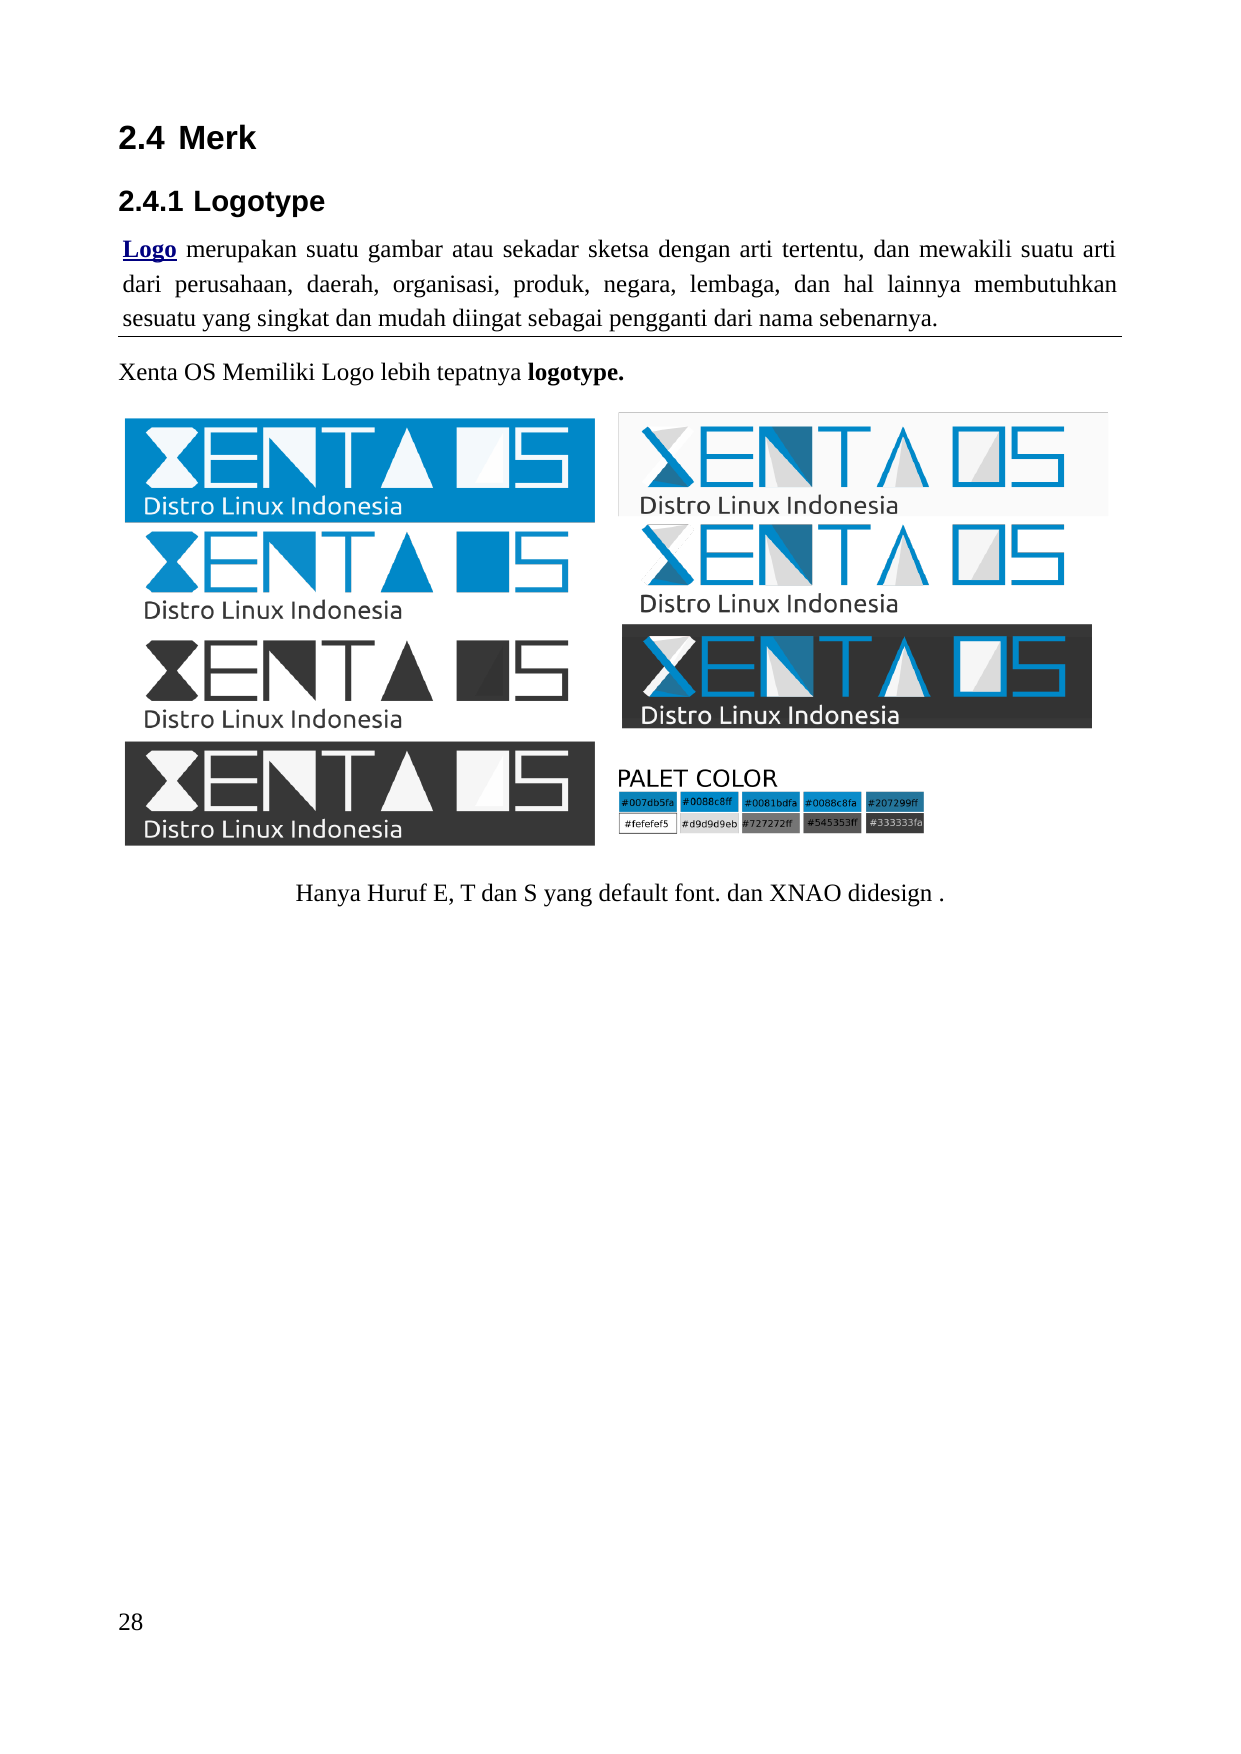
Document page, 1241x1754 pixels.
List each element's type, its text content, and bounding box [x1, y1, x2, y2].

picture [118, 406, 1123, 849]
subtitle Logotype [118, 184, 1122, 218]
subtitle Merk [118, 118, 1122, 157]
text Hanya Huruf E, T dan S yang default font. dan XNAO didesign . [118, 878, 1122, 906]
text Logo merupakan suatu gambar atau sekadar sketsa dengan arti tertentu, dan mewakili suatu arti dari perusahaan, daerah, organisasi, produk, negara, lembaga, dan hal lainnya membutuhkan sesuatu yang singkat dan mudah diingat sebagai pengganti dari nama sebenarnya. [118, 230, 1122, 336]
text Xenta OS Memiliki Logo lebih tepatnya logotype. [118, 357, 1122, 386]
